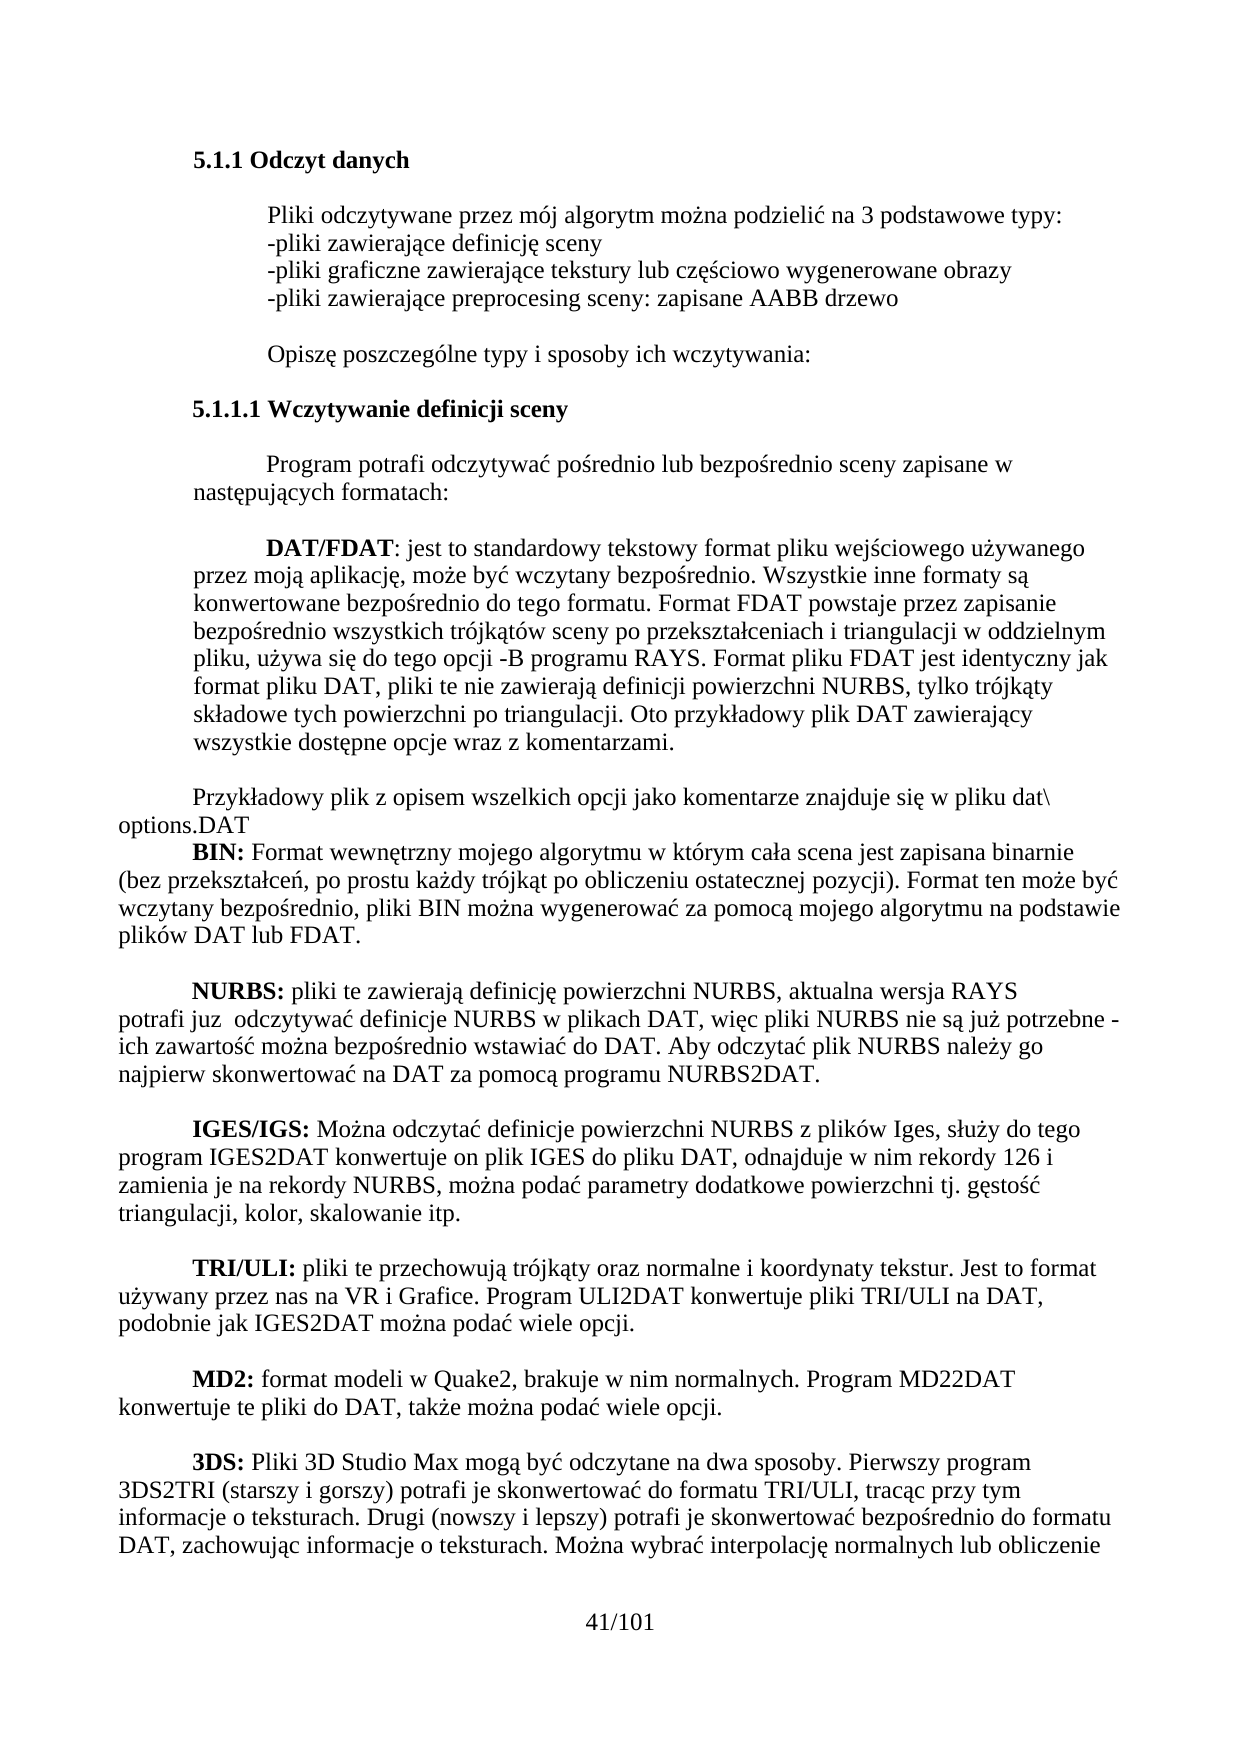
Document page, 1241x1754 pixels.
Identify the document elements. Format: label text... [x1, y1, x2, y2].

text DAT/FDAT: jest to standardowy tekstowy format pliku wejściowego używanego przez moją aplikację, może być wczytany bezpośrednio. Wszystkie inne formaty są konwertowane bezpośrednio do tego formatu. Format FDAT powstaje przez zapisanie bezpośrednio wszystkich trójkątów sceny po przekształceniach i triangulacji w oddzielnym pliku, używa się do tego opcji -B programu RAYS. Format pliku FDAT jest identyczny jak format pliku DAT, pliki te nie zawierają definicji powierzchni NURBS, tylko trójkąty składowe tych powierzchni po triangulacji. Oto przykładowy plik DAT zawierający wszystkie dostępne opcje wraz z komentarzami. [193, 534, 1122, 755]
text 3DS: Pliki 3D Studio Max mogą być odczytane na dwa sposoby. Pierwszy program 3DS2TRI (starszy i gorszy) potrafi je skonwertować do formatu TRI/ULI, tracąc przy tym informacje o teksturach. Drugi (nowszy i lepszy) potrafi je skonwertować bezpośrednio do formatu DAT, zachowując informacje o teksturach. Można wybrać interpolację normalnych lub obliczenie [118, 1448, 1122, 1559]
text potrafi juz odczytywać definicje NURBS w plikach DAT, więc pliki NURBS nie są już potrzebne - ich zawartość można bezpośrednio wstawiać do DAT. Aby odczytać plik NURBS należy go najpierw skonwertować na DAT za pomocą programu NURBS2DAT. [118, 1005, 1122, 1088]
text Pliki odczytywane przez mój algorytm można podzielić na 3 podstawowe typy: [193, 201, 1122, 229]
text -pliki zawierające definicję sceny [193, 229, 1122, 257]
text 5.1.1 Odczyt danych [193, 146, 1122, 173]
text 5.1.1.1 Wczytywanie definicji sceny [118, 395, 1122, 423]
text BIN: Format wewnętrzny mojego algorytmu w którym cała scena jest zapisana binarnie (bez przekształceń, po prostu każdy trójkąt po obliczeniu ostatecznej pozycji). Format ten może być wczytany bezpośrednio, pliki BIN można wygenerować za pomocą mojego algorytmu na podstawie plików DAT lub FDAT. [118, 838, 1122, 949]
text -pliki zawierające preprocesing sceny: zapisane AABB drzewo [193, 284, 1122, 312]
text -pliki graficzne zawierające tekstury lub częściowo wygenerowane obrazy [193, 257, 1122, 284]
text NURBS: pliki te zawierają definicję powierzchni NURBS, aktualna wersja RAYS [192, 977, 1122, 1005]
text Program potrafi odczytywać pośrednio lub bezpośrednio sceny zapisane w następujących formatach: [193, 451, 1122, 506]
text MD2: format modeli w Quake2, brakuje w nim normalnych. Program MD22DAT konwertuje te pliki do DAT, także można podać wiele opcji. [118, 1365, 1122, 1420]
text TRI/ULI: pliki te przechowują trójkąty oraz normalne i koordynaty tekstur. Jest to format używany przez nas na VR i Grafice. Program ULI2DAT konwertuje pliki TRI/ULI na DAT, podobnie jak IGES2DAT można podać wiele opcji. [118, 1254, 1122, 1337]
text Opiszę poszczególne typy i sposoby ich wczytywania: [193, 340, 1122, 367]
text IGES/IGS: Można odczytać definicje powierzchni NURBS z plików Iges, służy do tego program IGES2DAT konwertuje on plik IGES do pliku DAT, odnajduje w nim rekordy 126 i zamienia je na rekordy NURBS, można podać parametry dodatkowe powierzchni tj. gęstość triangulacji, kolor, skalowanie itp. [118, 1116, 1122, 1226]
text Przykładowy plik z opisem wszelkich opcji jako komentarze znajduje się w pliku dat\options.DAT [118, 783, 1122, 838]
